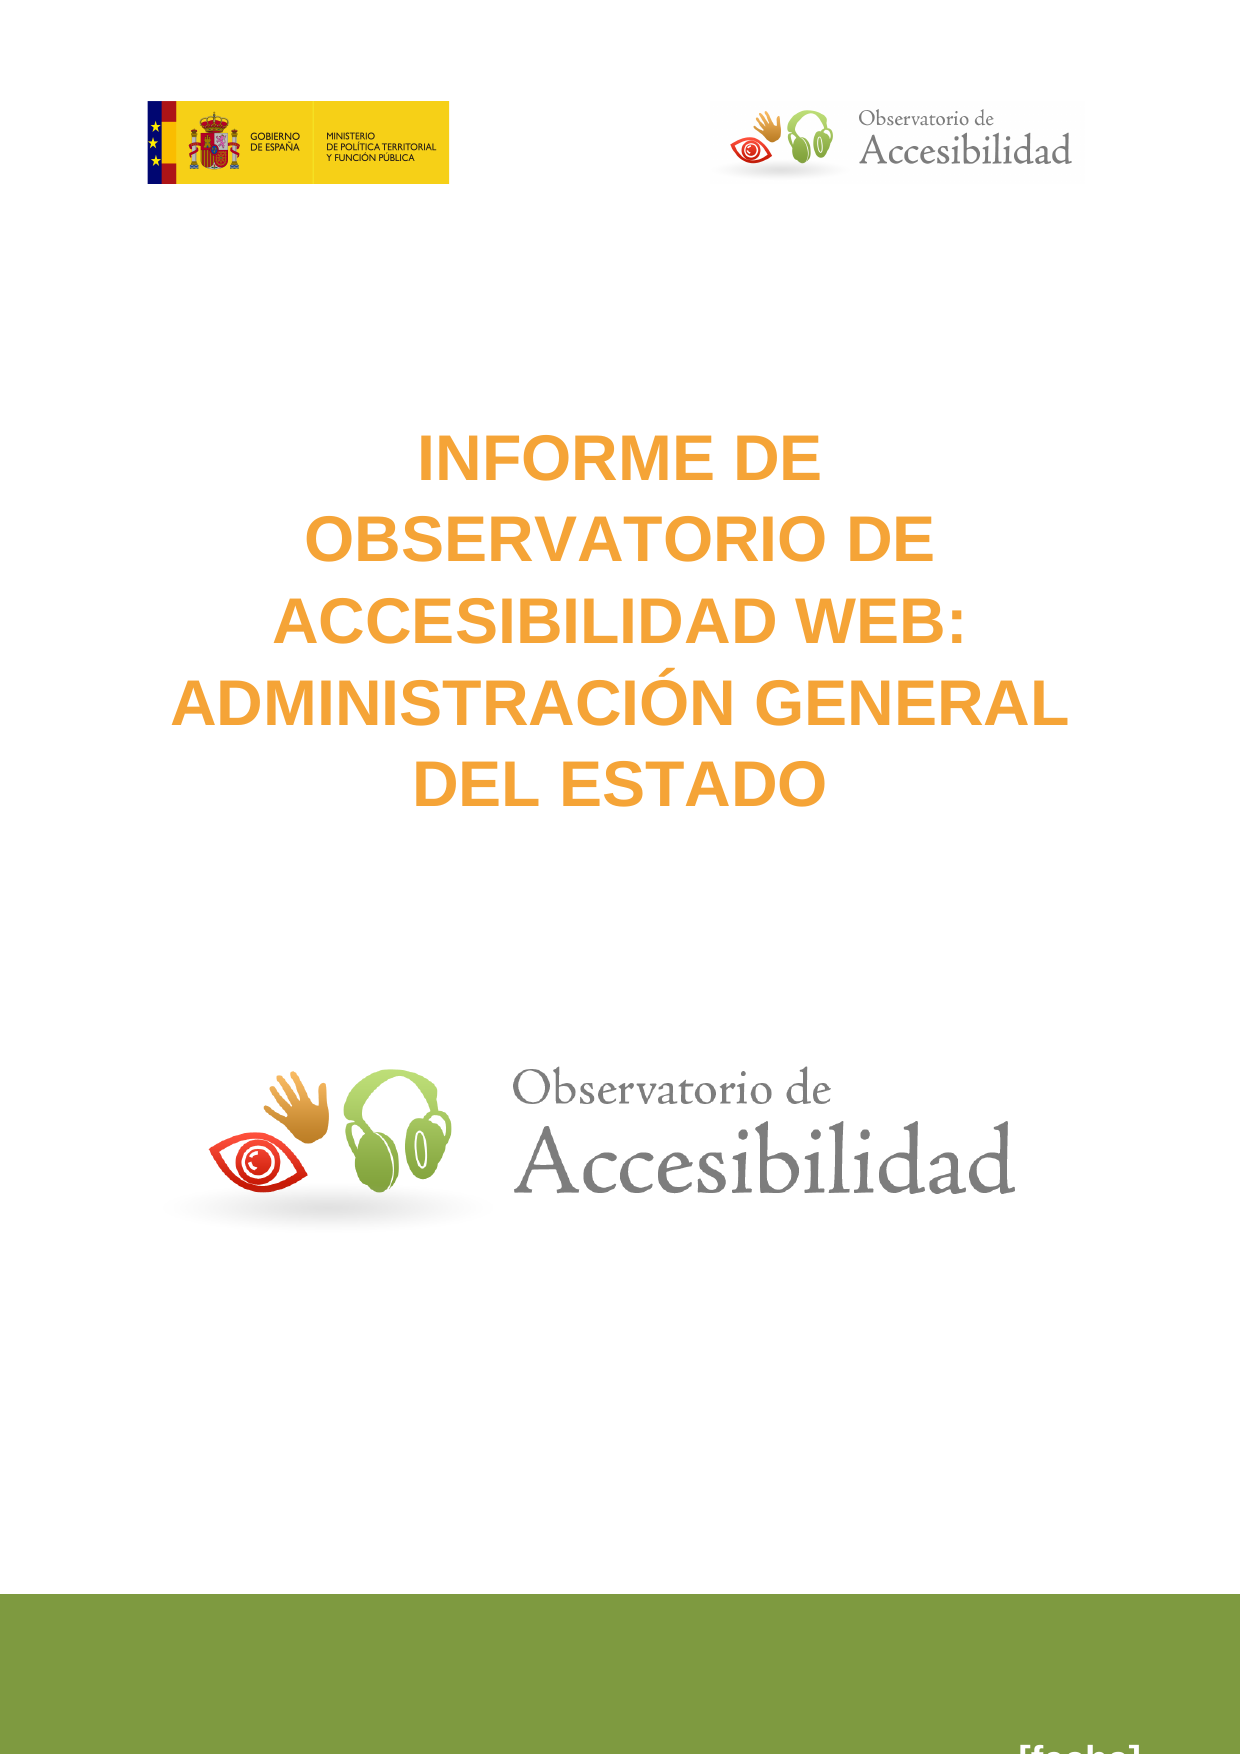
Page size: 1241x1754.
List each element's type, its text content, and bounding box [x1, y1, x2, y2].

picture [710, 101, 1086, 184]
picture [147, 1028, 1167, 1252]
text Informe de Observatorio de Accesibilidad Web: Administración General del Estado [148, 420, 1092, 821]
picture [147, 101, 450, 184]
text [fecha] [0, 1737, 1193, 1754]
